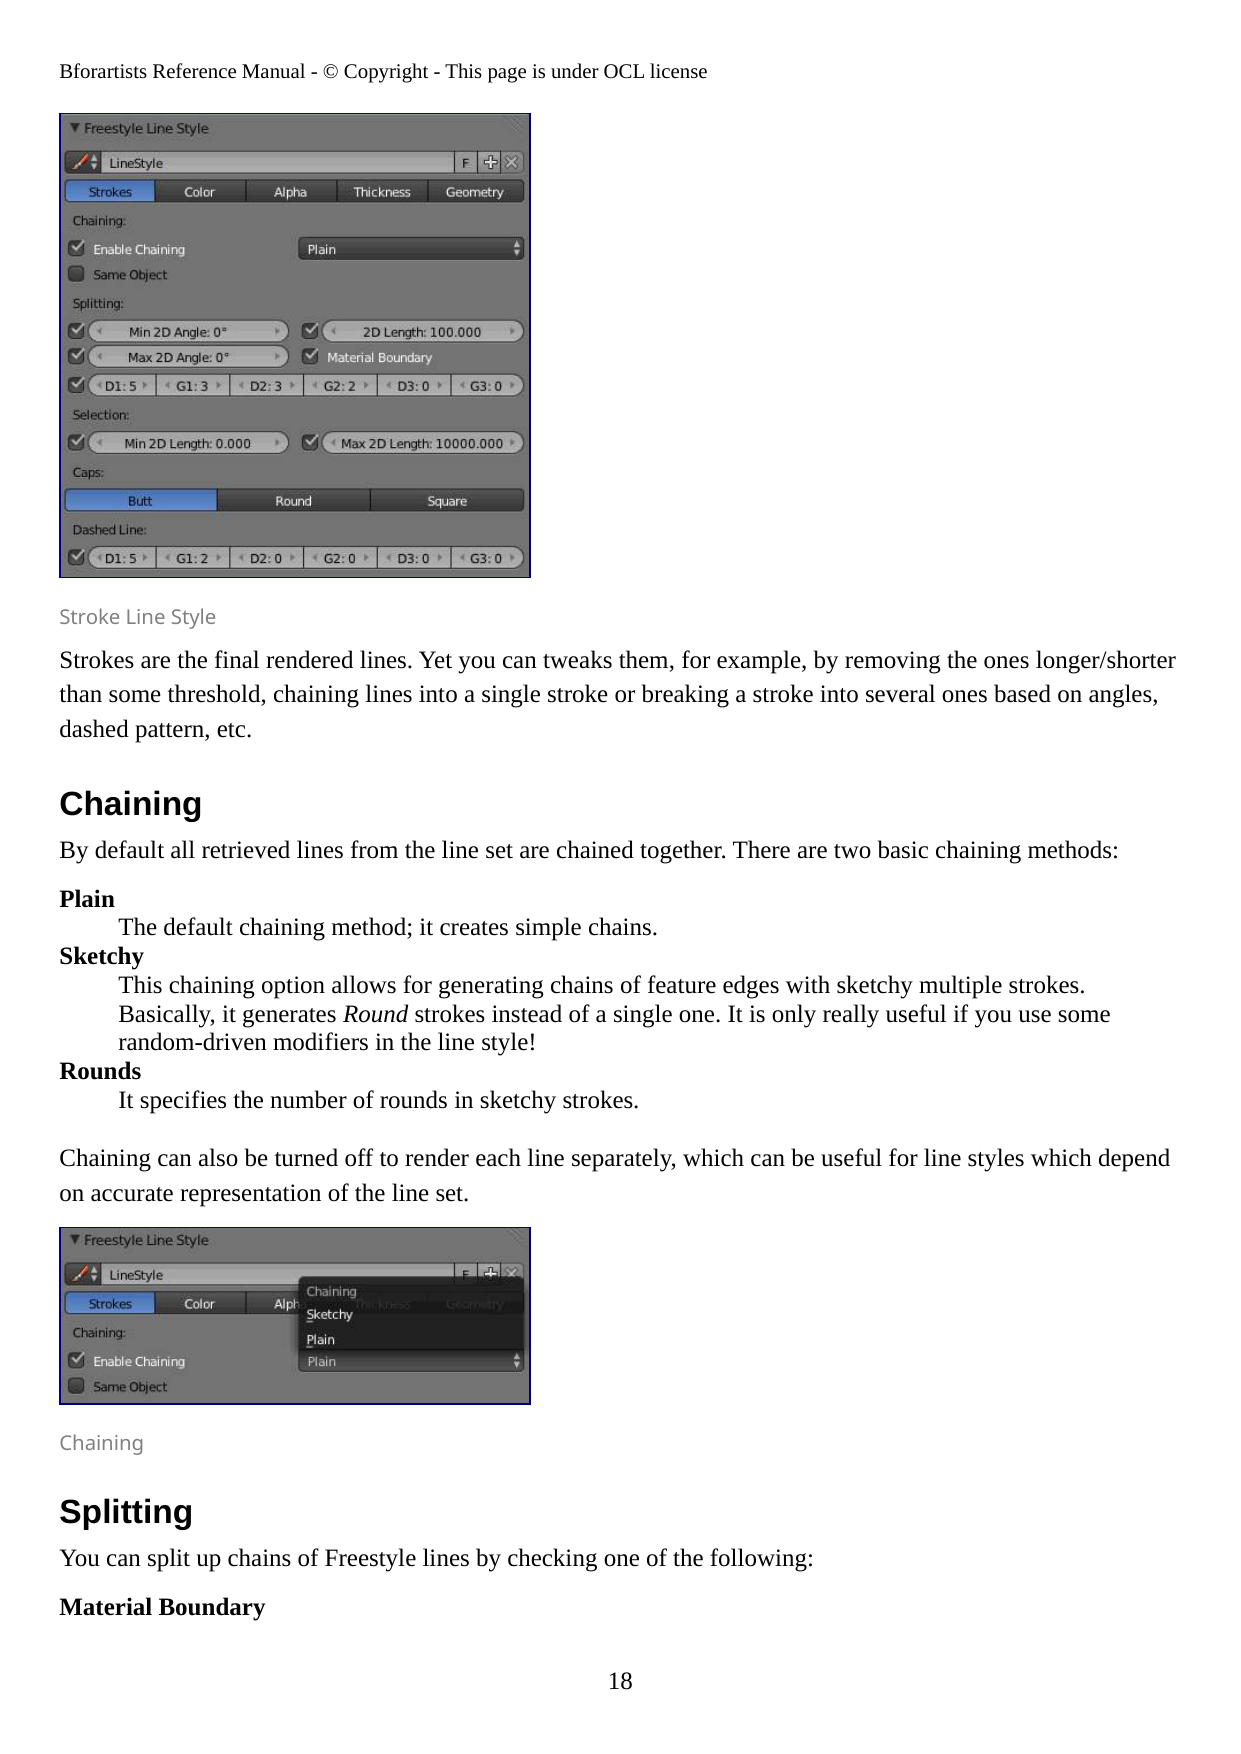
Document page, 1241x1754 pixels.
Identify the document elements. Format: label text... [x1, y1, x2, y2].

text Chaining [59, 1425, 1181, 1456]
list It specifies the number of rounds in sketchy strokes. [118, 1085, 1181, 1114]
subtitle Rounds [59, 1056, 1181, 1085]
subtitle Splitting [59, 1491, 1181, 1530]
subtitle Sketchy [59, 941, 1181, 970]
text Chaining can also be turned off to render each line separately, which can be useful for line styles which depend on accurate representation of the line set. [59, 1143, 1181, 1206]
list The default chaining method; it creates simple chains. [118, 912, 1181, 941]
text Stroke Line Style [59, 599, 1181, 630]
subtitle Plain [59, 884, 1181, 912]
text Strokes are the final rendered lines. Yet you can tweaks them, for example, by removing the ones longer/shorter than some threshold, chaining lines into a single stroke or breaking a stroke into several ones based on angles, dashed pattern, etc. [59, 645, 1181, 742]
picture [61, 1228, 529, 1403]
picture [61, 114, 529, 577]
list This chaining option allows for generating chains of feature edges with sketchy multiple strokes. Basically, it generates Round strokes instead of a single one. It is only really useful if you use some random-driven modifiers in the line style! [118, 970, 1181, 1056]
subtitle Material Boundary [59, 1592, 1181, 1620]
subtitle Chaining [59, 783, 1181, 822]
text You can split up chains of Freestyle lines by checking one of the following: [59, 1543, 1181, 1571]
text By default all retrieved lines from the line set are chained together. There are two basic chaining methods: [59, 835, 1181, 863]
